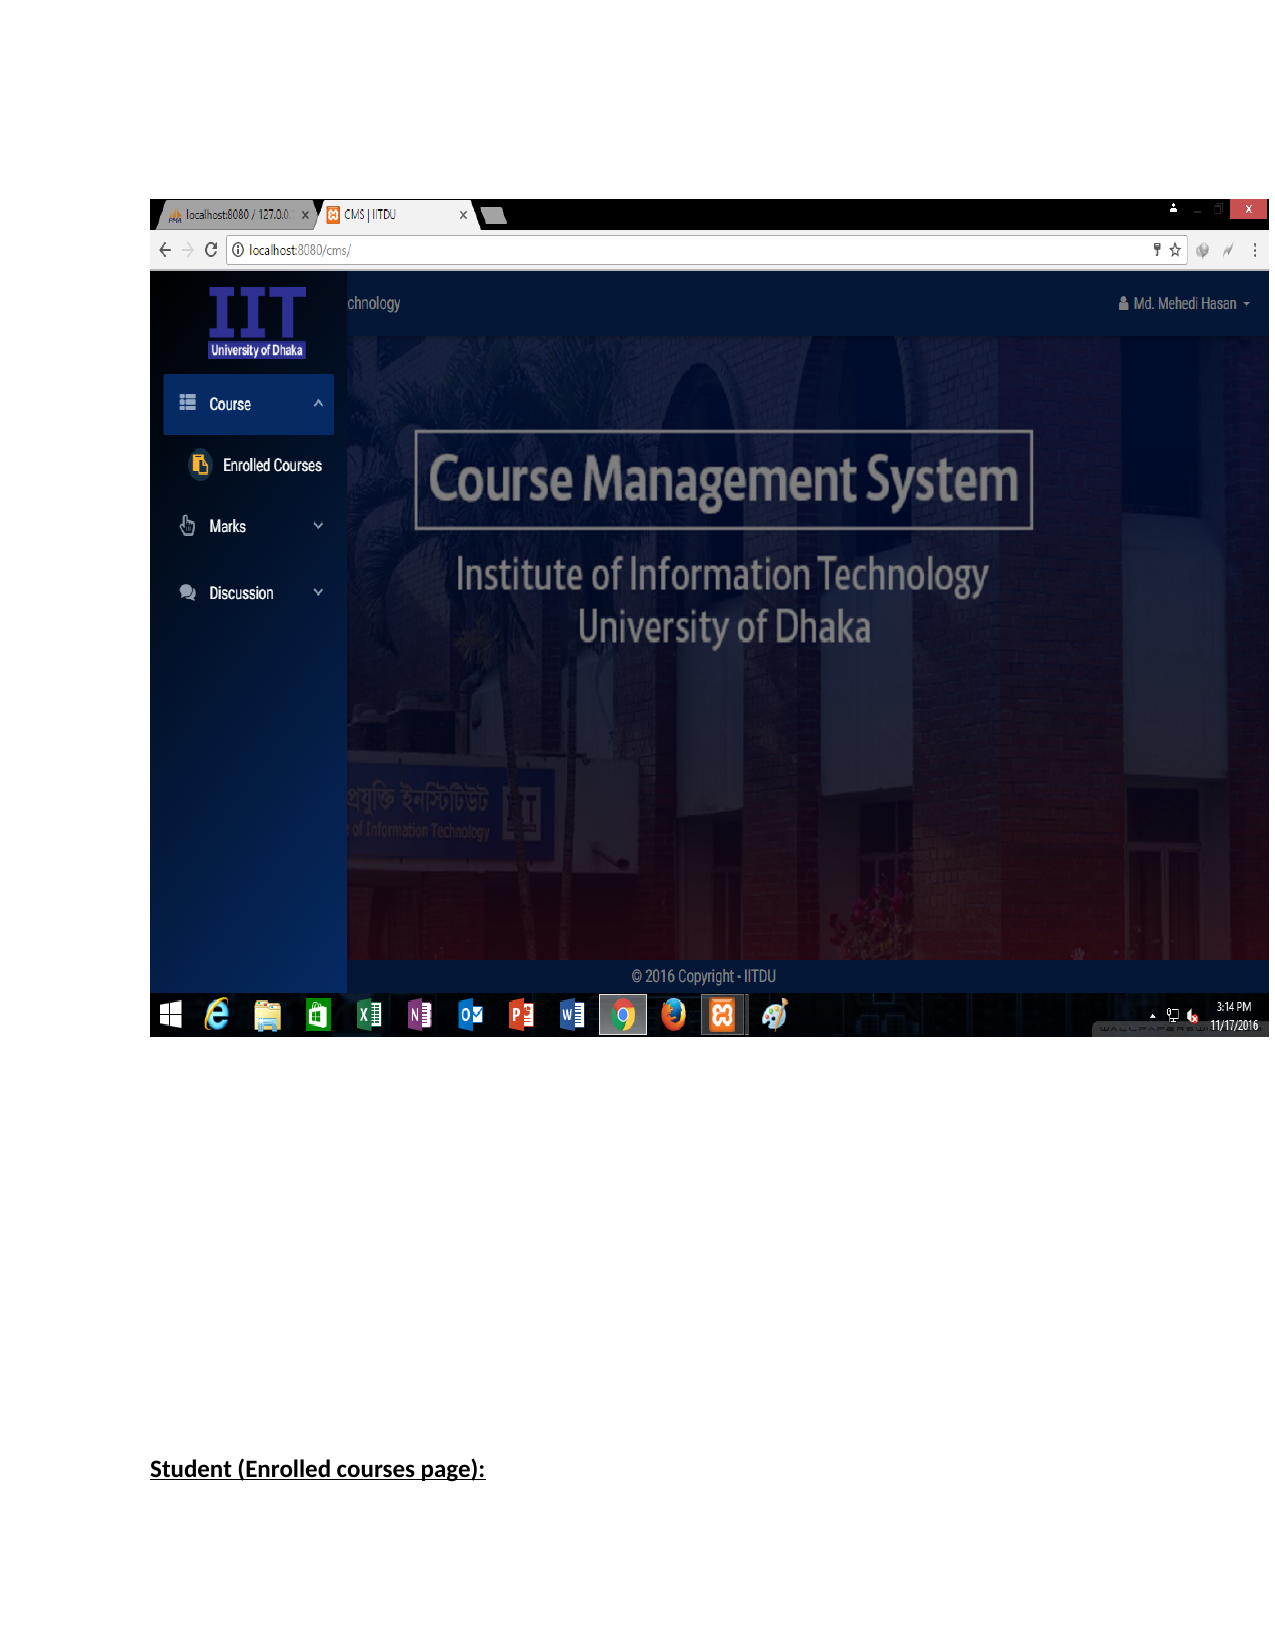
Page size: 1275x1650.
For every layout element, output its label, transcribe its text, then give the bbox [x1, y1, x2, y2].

picture [150, 199, 1269, 1037]
text Student (Enrolled courses page): [150, 1453, 1125, 1483]
